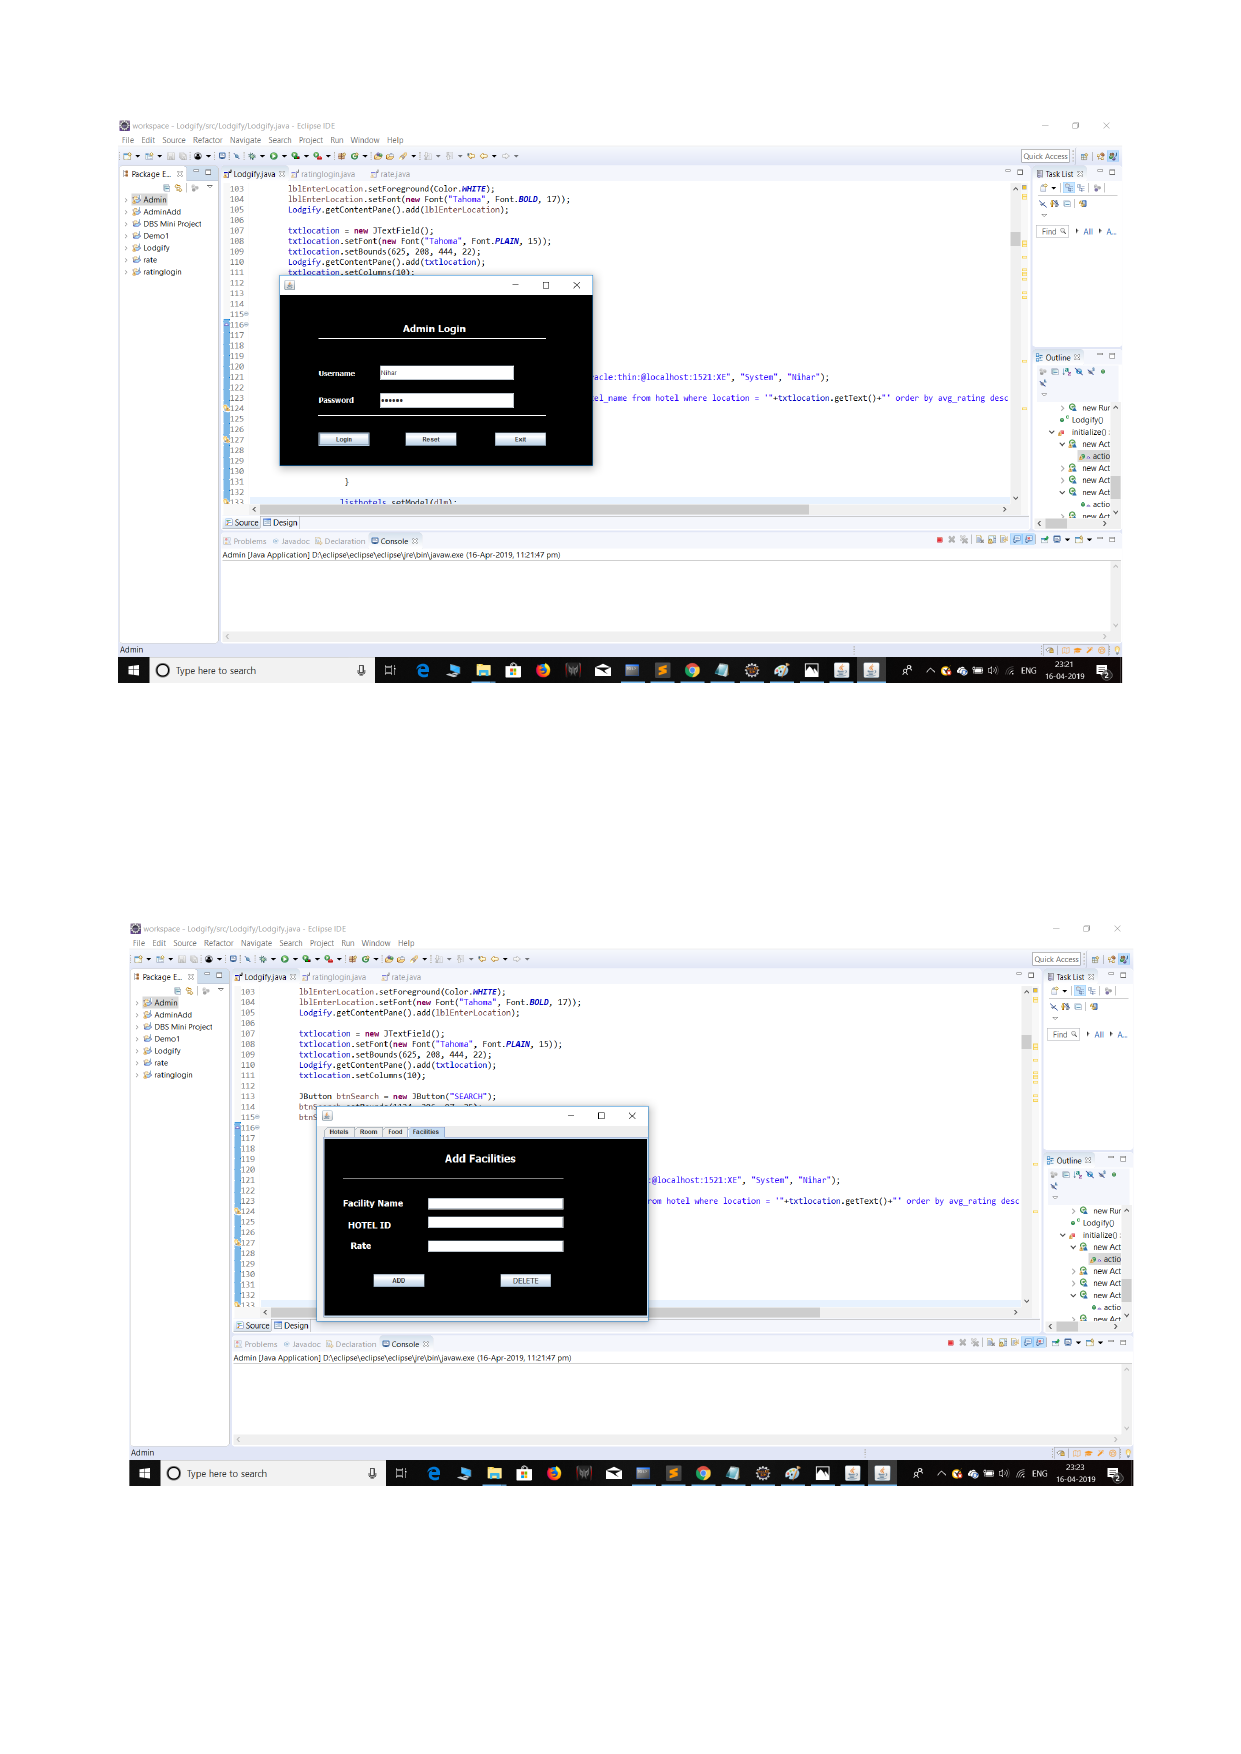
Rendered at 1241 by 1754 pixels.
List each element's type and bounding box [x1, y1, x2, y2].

picture [129, 921, 1134, 1486]
picture [118, 118, 1123, 683]
